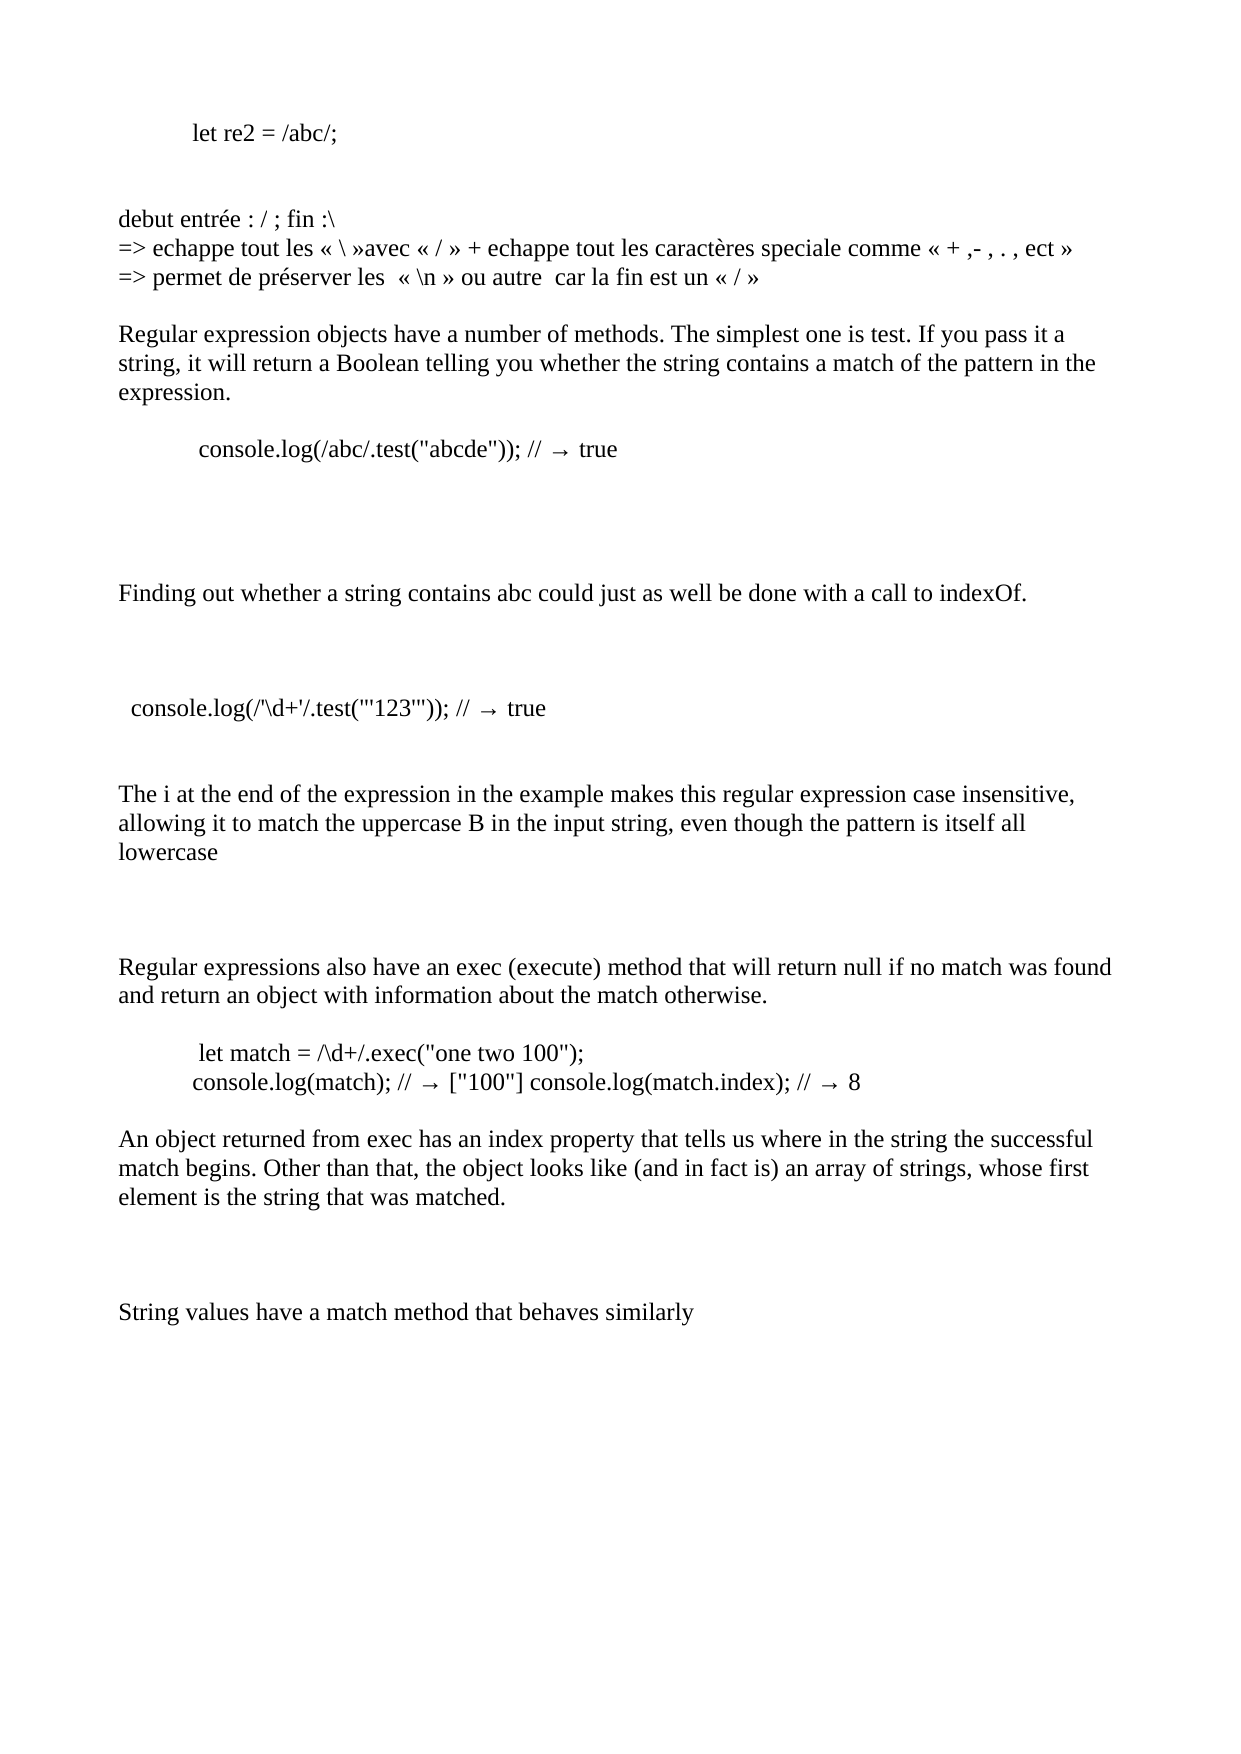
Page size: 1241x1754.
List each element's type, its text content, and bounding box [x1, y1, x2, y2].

text debut entrée : / ; fin :\ [118, 204, 1122, 233]
text The i at the end of the expression in the example makes this regular expression case insensitive, allowing it to match the uppercase B in the input string, even though the pattern is itself all lowercase [118, 779, 1122, 866]
text let re2 = /abc/; [118, 118, 1122, 147]
text console.log(match); // → ["100"] console.log(match.index); // → 8 [118, 1067, 1122, 1096]
text => permet de préserver les « \n » ou autre car la fin est un « / » [118, 262, 1122, 291]
text console.log(/abc/.test("abcde")); // → true [118, 434, 1122, 463]
text Regular expressions also have an exec (execute) method that will return null if no match was found and return an object with information about the match otherwise. [118, 952, 1122, 1009]
text Finding out whether a string contains abc could just as well be done with a call to indexOf. [118, 578, 1122, 607]
text An object returned from exec has an index property that tells us where in the string the successful match begins. Other than that, the object looks like (and in fact is) an array of strings, whose first element is the string that was matched. [118, 1124, 1122, 1211]
text Regular expression objects have a number of methods. The simplest one is test. If you pass it a string, it will return a Boolean telling you whether the string contains a match of the pattern in the expression. [118, 319, 1122, 406]
text let match = /\d+/.exec("one two 100"); [118, 1038, 1122, 1067]
text String values have a match method that behaves similarly [118, 1297, 1122, 1326]
text console.log(/'\d+'/.test("'123'")); // → true [118, 693, 1122, 722]
text => echappe tout les « \ »avec « / » + echappe tout les caractères speciale comme « + ,- , . , ect » [118, 233, 1122, 262]
